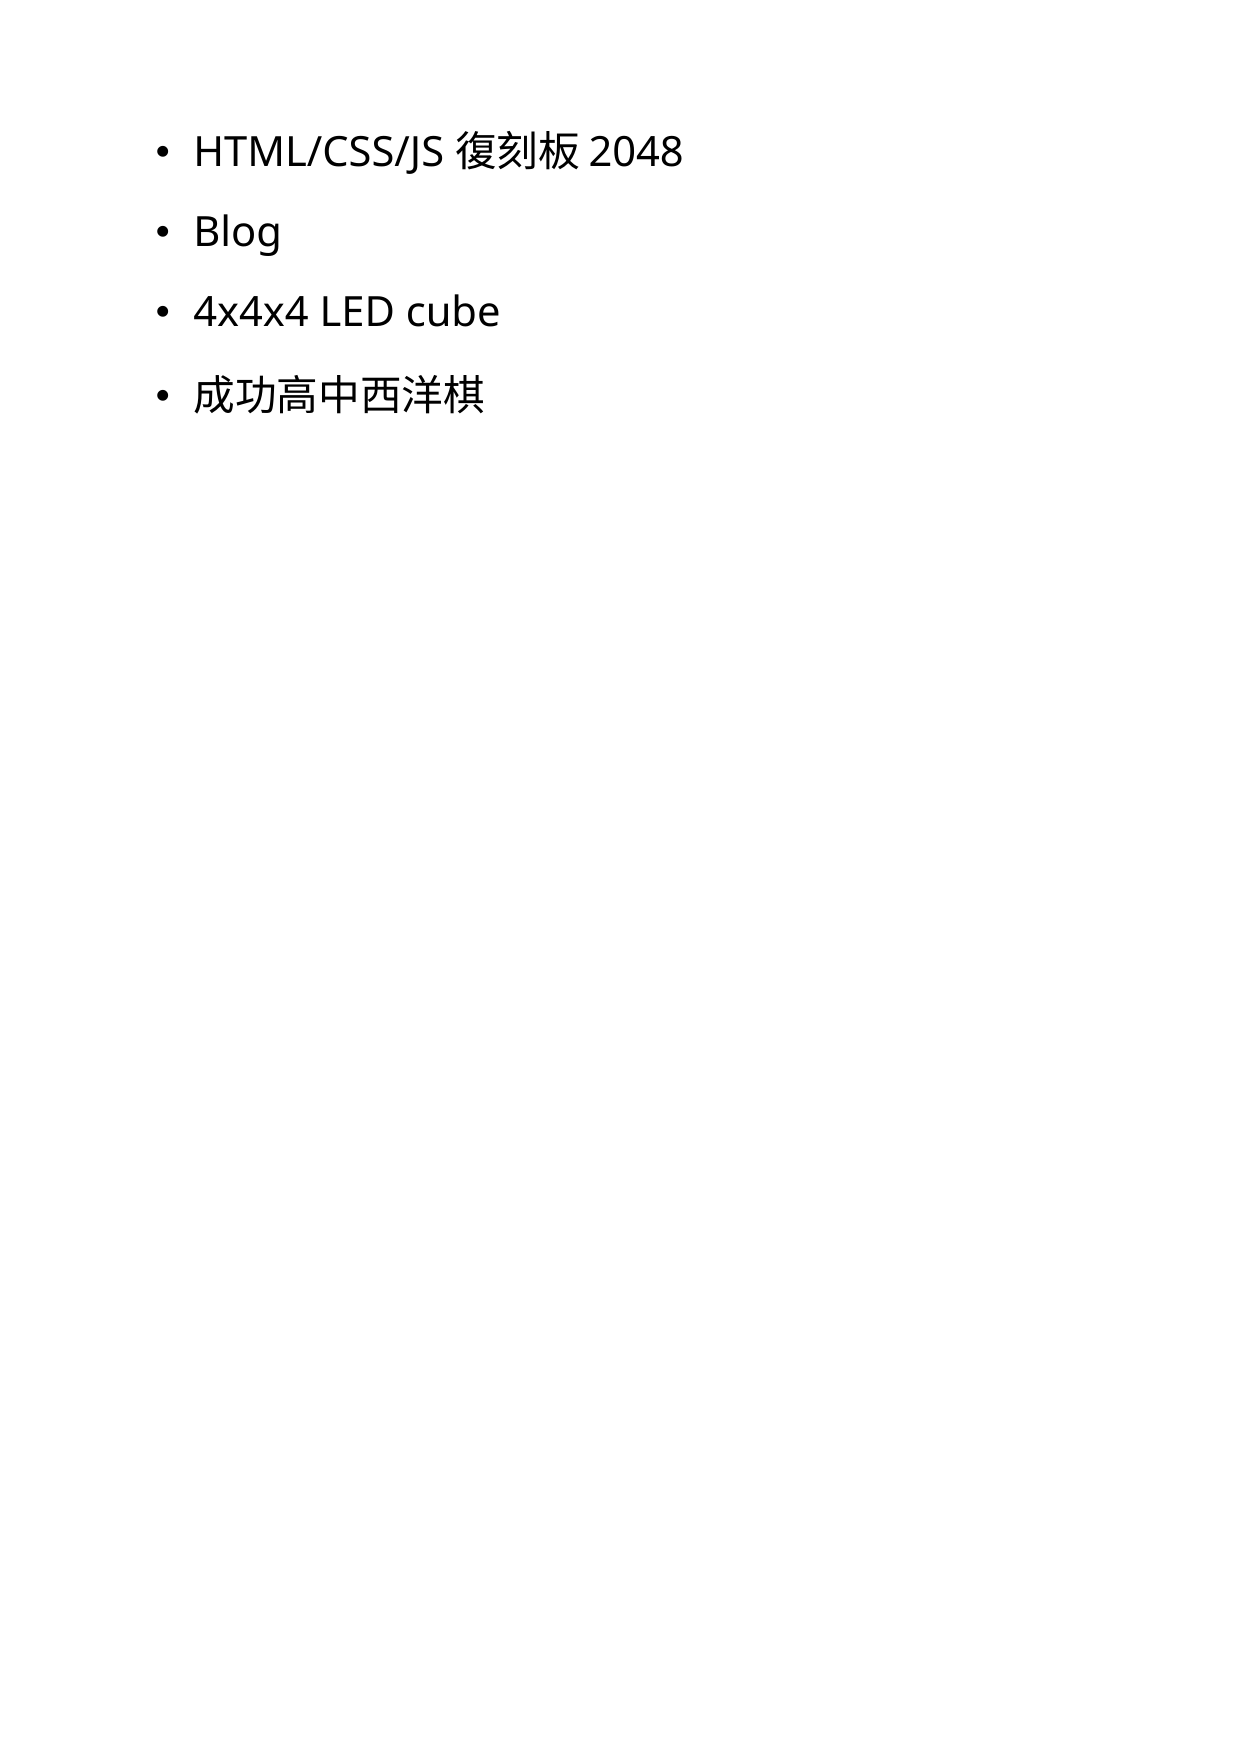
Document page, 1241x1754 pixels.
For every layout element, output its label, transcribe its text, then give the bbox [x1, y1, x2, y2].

list Blog [156, 202, 1122, 259]
list 4x4x4 LED cube [156, 282, 1122, 339]
list 成功高中西洋棋 [156, 362, 1122, 422]
list HTML/CSS/JS 復刻板2048 [156, 118, 1122, 179]
